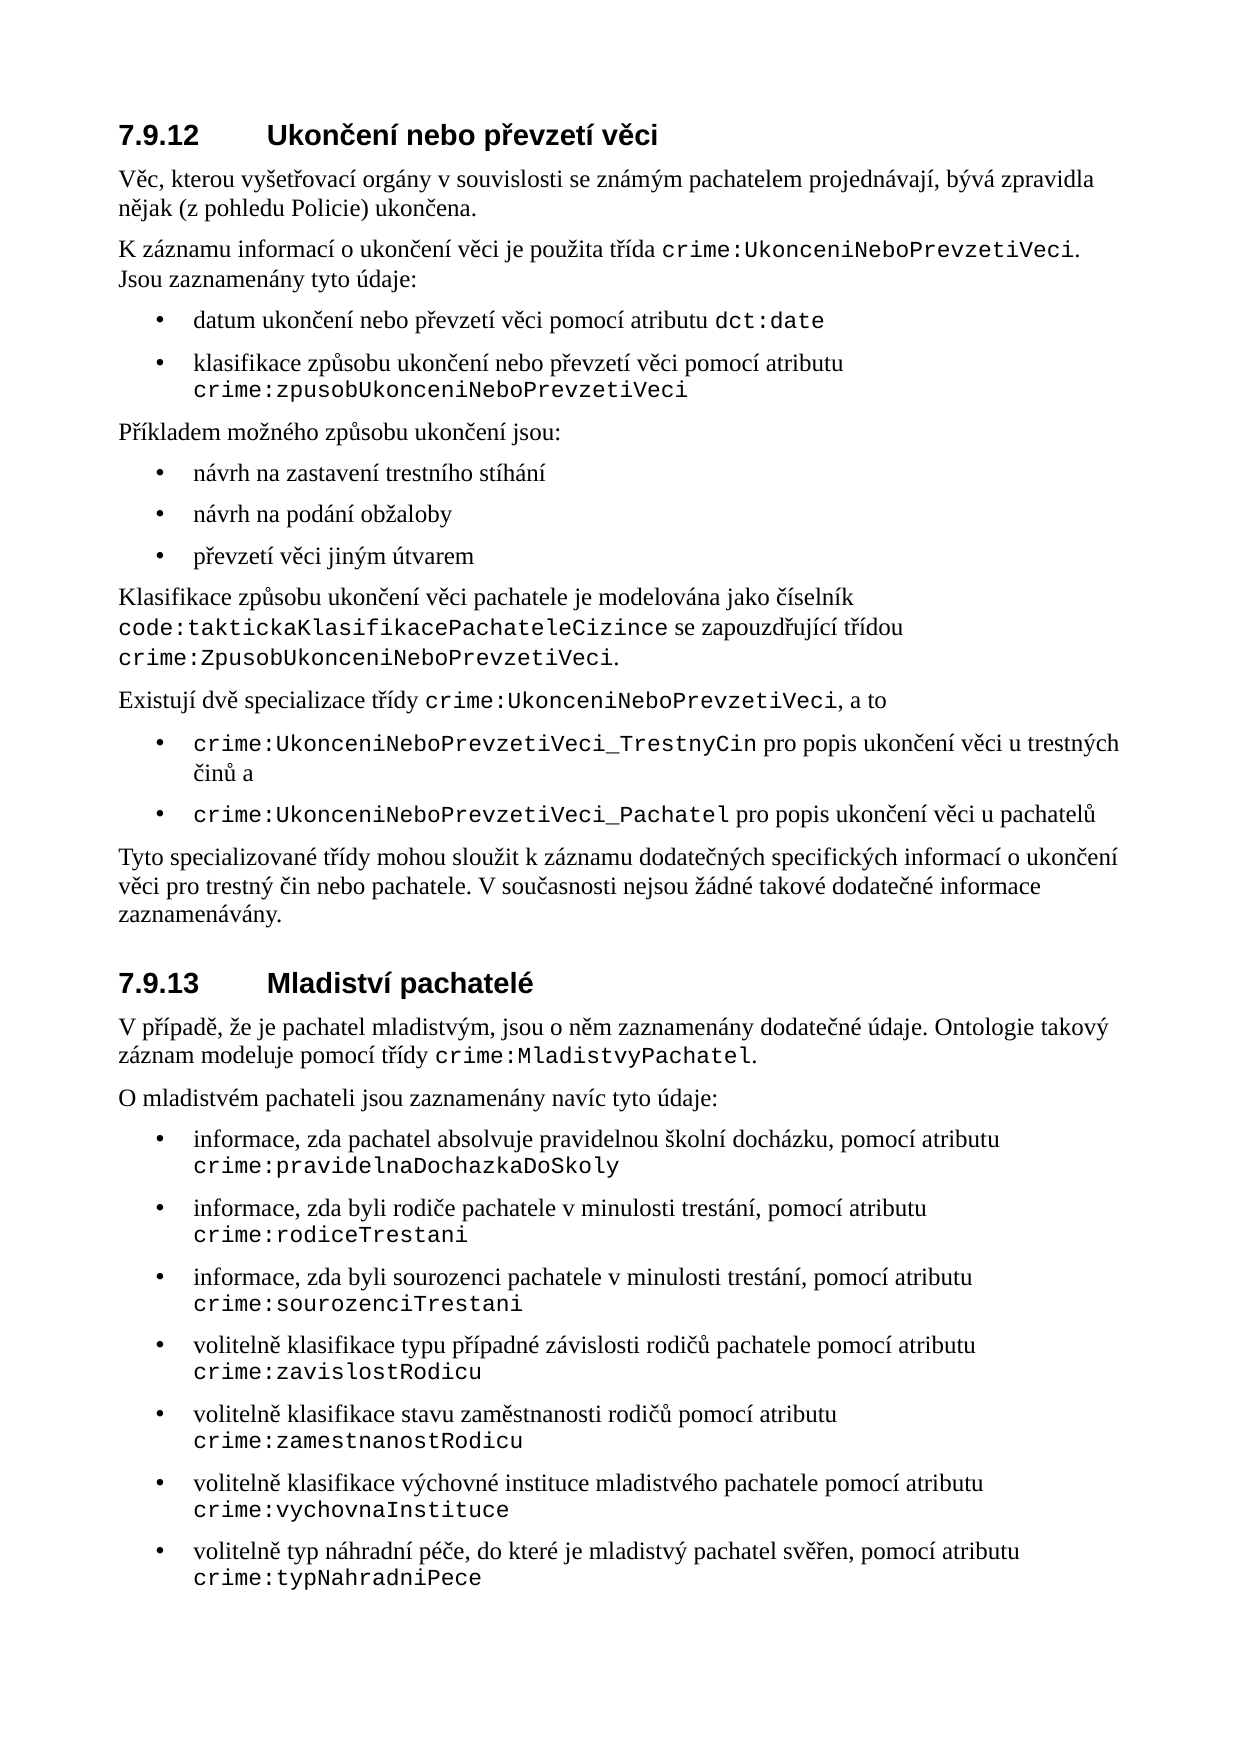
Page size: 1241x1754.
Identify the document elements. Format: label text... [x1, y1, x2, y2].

text Příkladem možného způsobu ukončení jsou: [118, 417, 1122, 446]
list volitelně klasifikace typu případné závislosti rodičů pachatele pomocí atributu crime:zavislostRodicu [156, 1330, 1122, 1387]
list datum ukončení nebo převzetí věci pomocí atributu dct:date [156, 306, 1122, 336]
list volitelně klasifikace stavu zaměstnanosti rodičů pomocí atributu crime:zamestnanostRodicu [156, 1399, 1122, 1455]
subtitle Mladiství pachatelé [118, 966, 1122, 999]
text V případě, že je pachatel mladistvým, jsou o něm zaznamenány dodatečné údaje. Ontologie takový záznam modeluje pomocí třídy crime:MladistvyPachatel. [118, 1012, 1122, 1071]
list převzetí věci jiným útvarem [156, 541, 1122, 569]
list informace, zda pachatel absolvuje pravidelnou školní docházku, pomocí atributu crime:pravidelnaDochazkaDoSkoly [156, 1124, 1122, 1181]
list volitelně typ náhradní péče, do které je mladistvý pachatel svěřen, pomocí atributu crime:typNahradniPece [156, 1536, 1122, 1592]
list crime:UkonceniNeboPrevzetiVeci_Pachatel pro popis ukončení věci u pachatelů [156, 799, 1122, 829]
list informace, zda byli rodiče pachatele v minulosti trestání, pomocí atributu crime:rodiceTrestani [156, 1193, 1122, 1249]
subtitle Ukončení nebo převzetí věci [118, 118, 1122, 152]
text O mladistvém pachateli jsou zaznamenány navíc tyto údaje: [118, 1083, 1122, 1112]
text Klasifikace způsobu ukončení věci pachatele je modelována jako číselník code:taktickaKlasifikacePachateleCizince se zapouzdřující třídou crime:ZpusobUkonceniNeboPrevzetiVeci. [118, 582, 1122, 673]
text Věc, kterou vyšetřovací orgány v souvislosti se známým pachatelem projednávají, bývá zpravidla nějak (z pohledu Policie) ukončena. [118, 164, 1122, 222]
list návrh na zastavení trestního stíhání [156, 458, 1122, 487]
text Tyto specializované třídy mohou sloužit k záznamu dodatečných specifických informací o ukončení věci pro trestný čin nebo pachatele. V současnosti nejsou žádné takové dodatečné informace zaznamenávány. [118, 842, 1122, 928]
text Existují dvě specializace třídy crime:UkonceniNeboPrevzetiVeci, a to [118, 685, 1122, 715]
list volitelně klasifikace výchovné instituce mladistvého pachatele pomocí atributu crime:vychovnaInstituce [156, 1468, 1122, 1524]
list crime:UkonceniNeboPrevzetiVeci_TrestnyCin pro popis ukončení věci u trestných činů a [156, 728, 1122, 787]
list návrh na podání obžaloby [156, 499, 1122, 528]
list informace, zda byli sourozenci pachatele v minulosti trestání, pomocí atributu crime:sourozenciTrestani [156, 1262, 1122, 1318]
list klasifikace způsobu ukončení nebo převzetí věci pomocí atributu crime:zpusobUkonceniNeboPrevzetiVeci [156, 348, 1122, 404]
text K záznamu informací o ukončení věci je použita třída crime:UkonceniNeboPrevzetiVeci. Jsou zaznamenány tyto údaje: [118, 234, 1122, 293]
